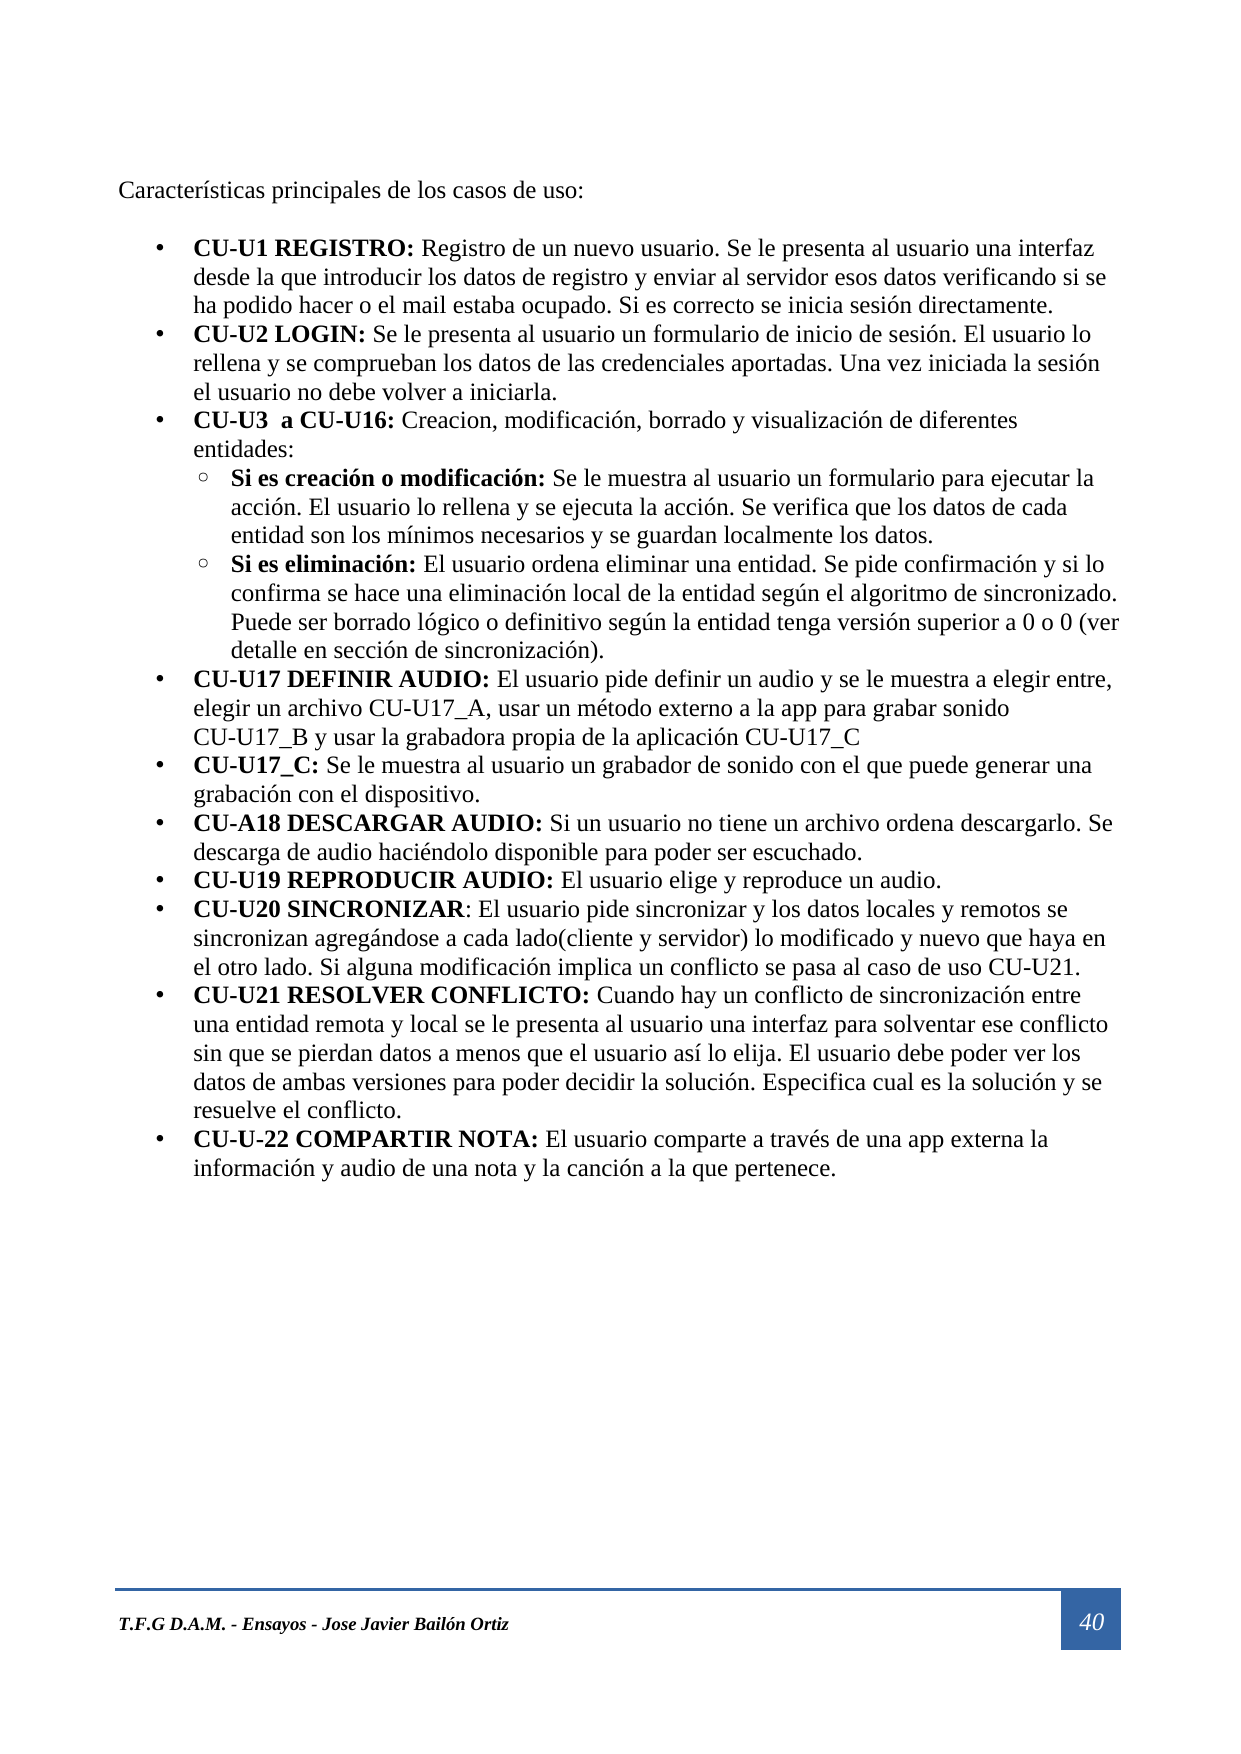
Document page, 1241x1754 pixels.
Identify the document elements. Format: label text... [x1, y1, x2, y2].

list CU-A18 DESCARGAR AUDIO: Si un usuario no tiene un archivo ordena descargarlo. Se descarga de audio haciéndolo disponible para poder ser escuchado. [156, 808, 1122, 866]
list CU-U17_C: Se le muestra al usuario un grabador de sonido con el que puede generar una grabación con el dispositivo. [156, 751, 1122, 808]
list CU-U19 REPRODUCIR AUDIO: El usuario elige y reproduce un audio. [156, 866, 1122, 894]
text Características principales de los casos de uso: [118, 176, 1122, 204]
list CU-U17 DEFINIR AUDIO: El usuario pide definir un audio y se le muestra a elegir entre, elegir un archivo CU-U17_A, usar un método externo a la app para grabar sonido CU-U17_B y usar la grabadora propia de la aplicación CU-U17_C [156, 664, 1122, 751]
list CU-U-22 COMPARTIR NOTA: El usuario comparte a través de una app externa la información y audio de una nota y la canción a la que pertenece. [156, 1124, 1122, 1182]
list Si es creación o modificación: Se le muestra al usuario un formulario para ejecutar la acción. El usuario lo rellena y se ejecuta la acción. Se verifica que los datos de cada entidad son los mínimos necesarios y se guardan localmente los datos. [193, 463, 1122, 549]
list CU-U2 LOGIN: Se le presenta al usuario un formulario de inicio de sesión. El usuario lo rellena y se comprueban los datos de las credenciales aportadas. Una vez iniciada la sesión el usuario no debe volver a iniciarla. [156, 319, 1122, 406]
list CU-U20 SINCRONIZAR: El usuario pide sincronizar y los datos locales y remotos se sincronizan agregándose a cada lado(cliente y servidor) lo modificado y nuevo que haya en el otro lado. Si alguna modificación implica un conflicto se pasa al caso de uso CU-U21. [156, 894, 1122, 981]
list CU-U21 RESOLVER CONFLICTO: Cuando hay un conflicto de sincronización entre una entidad remota y local se le presenta al usuario una interfaz para solventar ese conflicto sin que se pierdan datos a menos que el usuario así lo elija. El usuario debe poder ver los datos de ambas versiones para poder decidir la solución. Especifica cual es la solución y se resuelve el conflicto. [156, 981, 1122, 1124]
list CU-U3 a CU-U16: Creacion, modificación, borrado y visualización de diferentes entidades: [156, 406, 1122, 463]
list Si es eliminación: El usuario ordena eliminar una entidad. Se pide confirmación y si lo confirma se hace una eliminación local de la entidad según el algoritmo de sincronizado. Puede ser borrado lógico o definitivo según la entidad tenga versión superior a 0 o 0 (ver detalle en sección de sincronización). [193, 549, 1122, 664]
list CU-U1 REGISTRO: Registro de un nuevo usuario. Se le presenta al usuario una interfaz desde la que introducir los datos de registro y enviar al servidor esos datos verificando si se ha podido hacer o el mail estaba ocupado. Si es correcto se inicia sesión directamente. [156, 233, 1122, 319]
